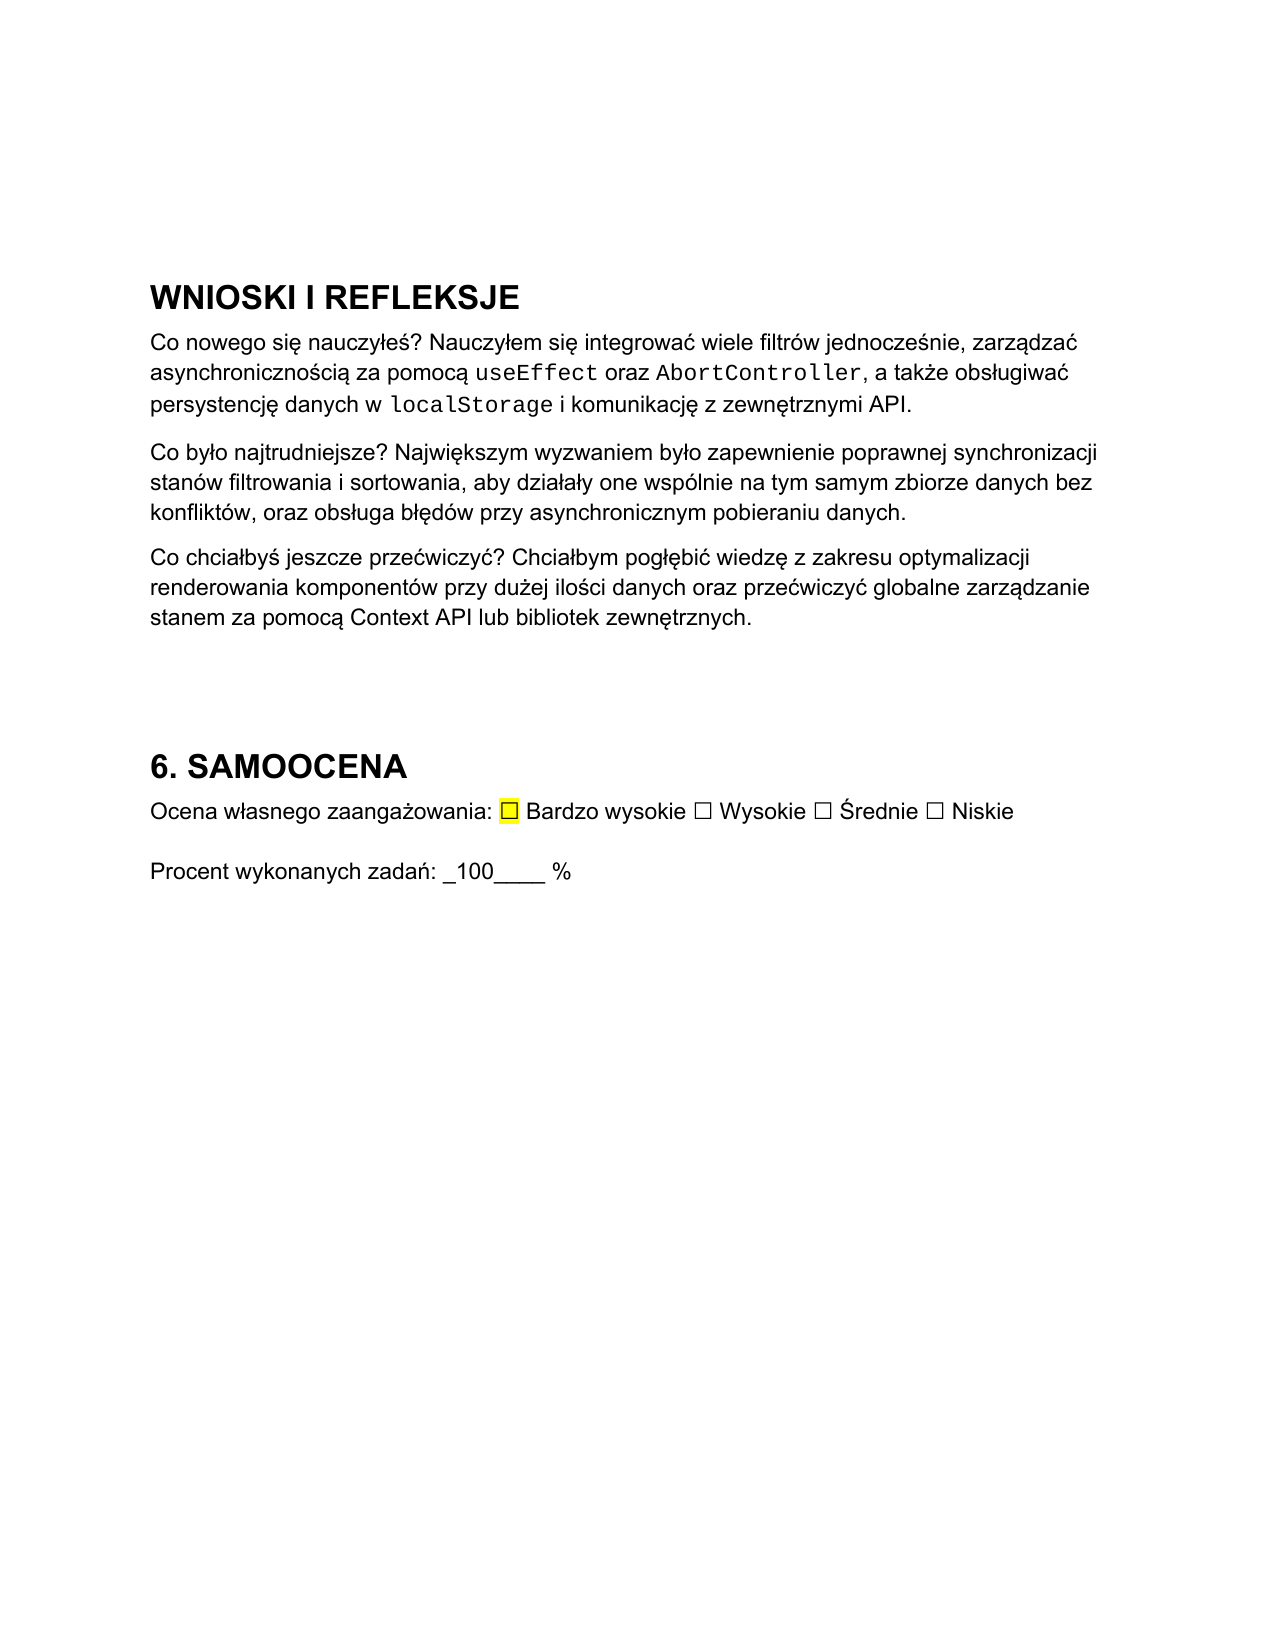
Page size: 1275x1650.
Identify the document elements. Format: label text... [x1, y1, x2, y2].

subtitle 6. SAMOOCENA [150, 747, 1125, 785]
text Co nowego się nauczyłeś? Nauczyłem się integrować wiele filtrów jednocześnie, zarządzać asynchronicznością za pomocą useEffect oraz AbortController, a także obsługiwać persystencję danych w localStorage i komunikację z zewnętrznymi API. [150, 329, 1125, 420]
text Co było najtrudniejsze? Największym wyzwaniem było zapewnienie poprawnej synchronizacji stanów filtrowania i sortowania, aby działały one wspólnie na tym samym zbiorze danych bez konfliktów, oraz obsługa błędów przy asynchronicznym pobieraniu danych. [150, 438, 1125, 525]
text Ocena własnego zaangażowania: ☐ Bardzo wysokie ☐ Wysokie ☐ Średnie ☐ Niskie [150, 798, 1125, 824]
text Co chciałbyś jeszcze przećwiczyć? Chciałbym pogłębić wiedzę z zakresu optymalizacji renderowania komponentów przy dużej ilości danych oraz przećwiczyć globalne zarządzanie stanem za pomocą Context API lub bibliotek zewnętrznych. [150, 544, 1125, 631]
text Procent wykonanych zadań: _100____ % [150, 858, 1125, 884]
subtitle WNIOSKI I REFLEKSJE [150, 278, 1125, 317]
